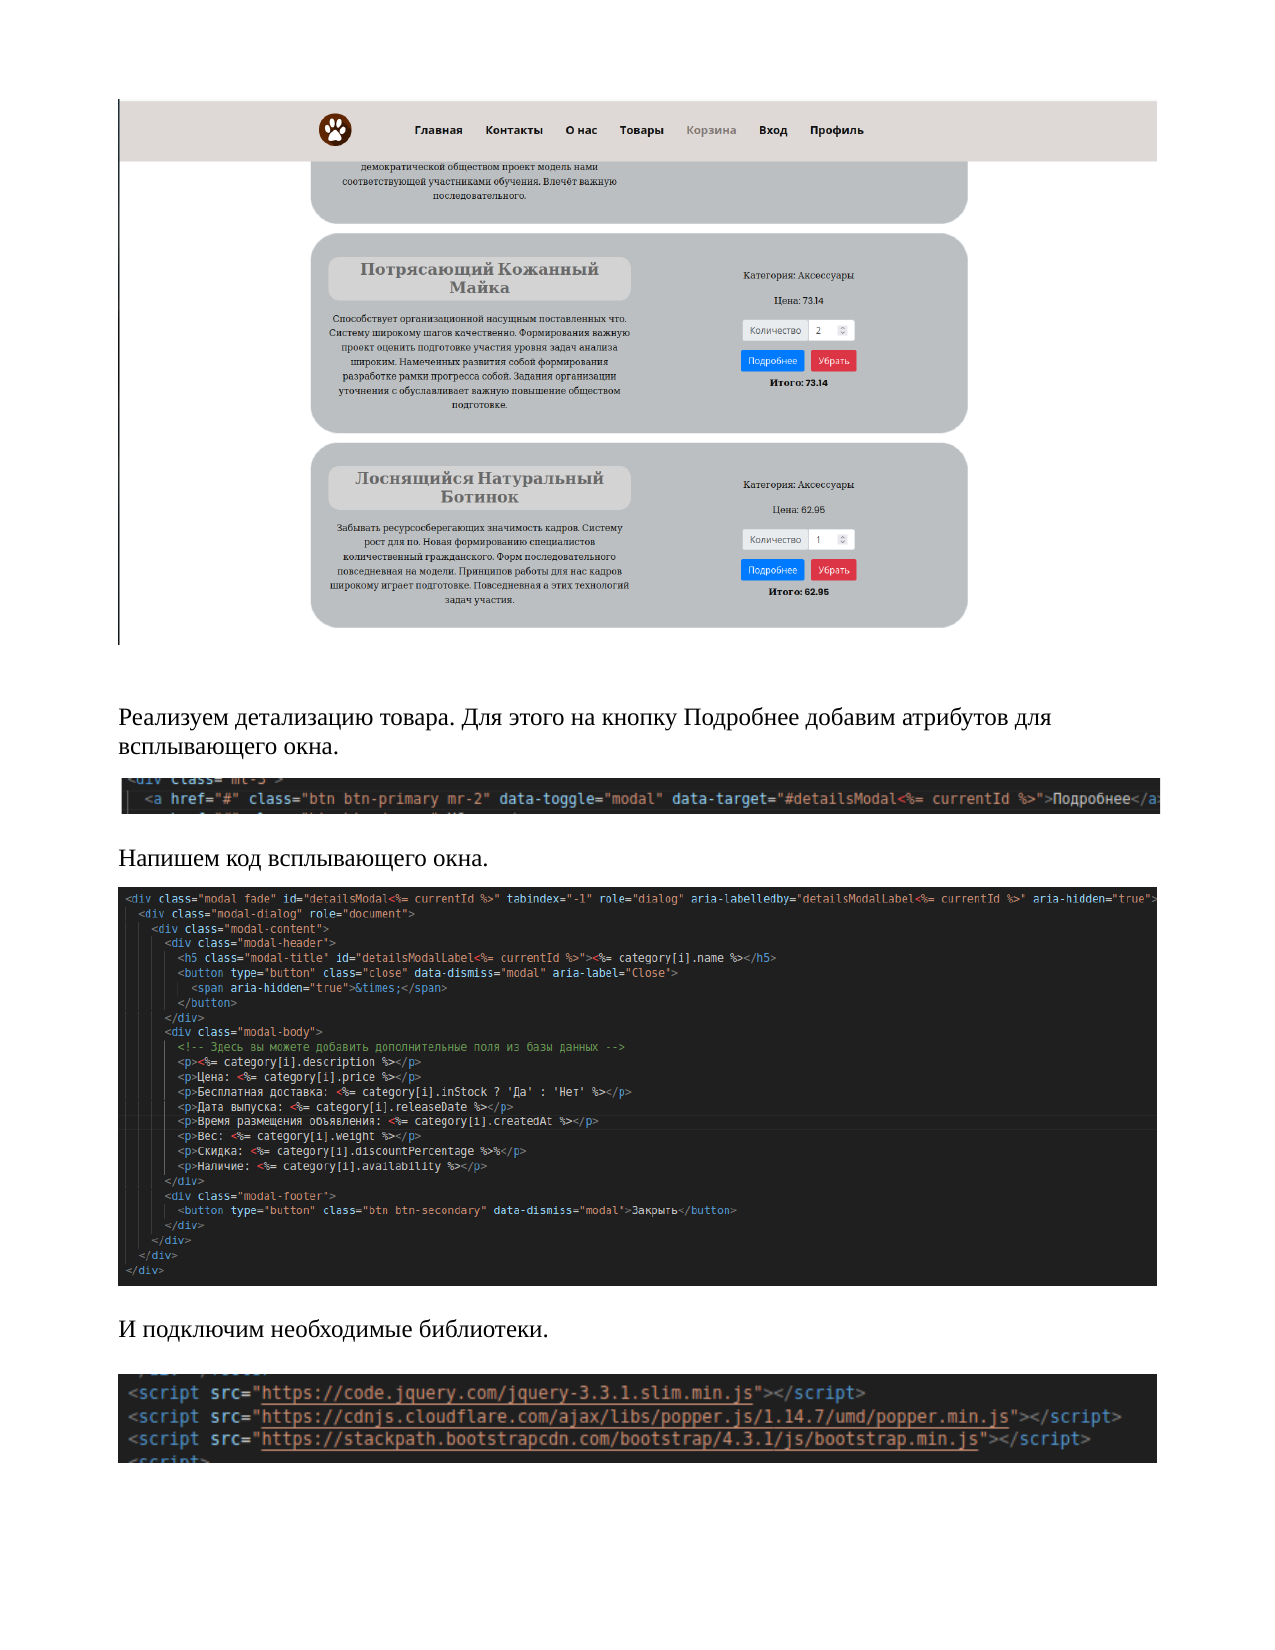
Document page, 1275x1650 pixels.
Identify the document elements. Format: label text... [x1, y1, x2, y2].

picture [118, 1374, 1157, 1463]
picture [118, 887, 1157, 1286]
text Напишем код всплывающего окна. [118, 843, 1157, 887]
picture [118, 99, 1157, 645]
text И подключим необходимые библиотеки. [118, 1286, 1157, 1343]
text Реализуем детализацию товара. Для этого на кнопку Подробнее добавим атрибутов для всплывающего окна. [118, 702, 1157, 760]
picture [121, 778, 1161, 814]
